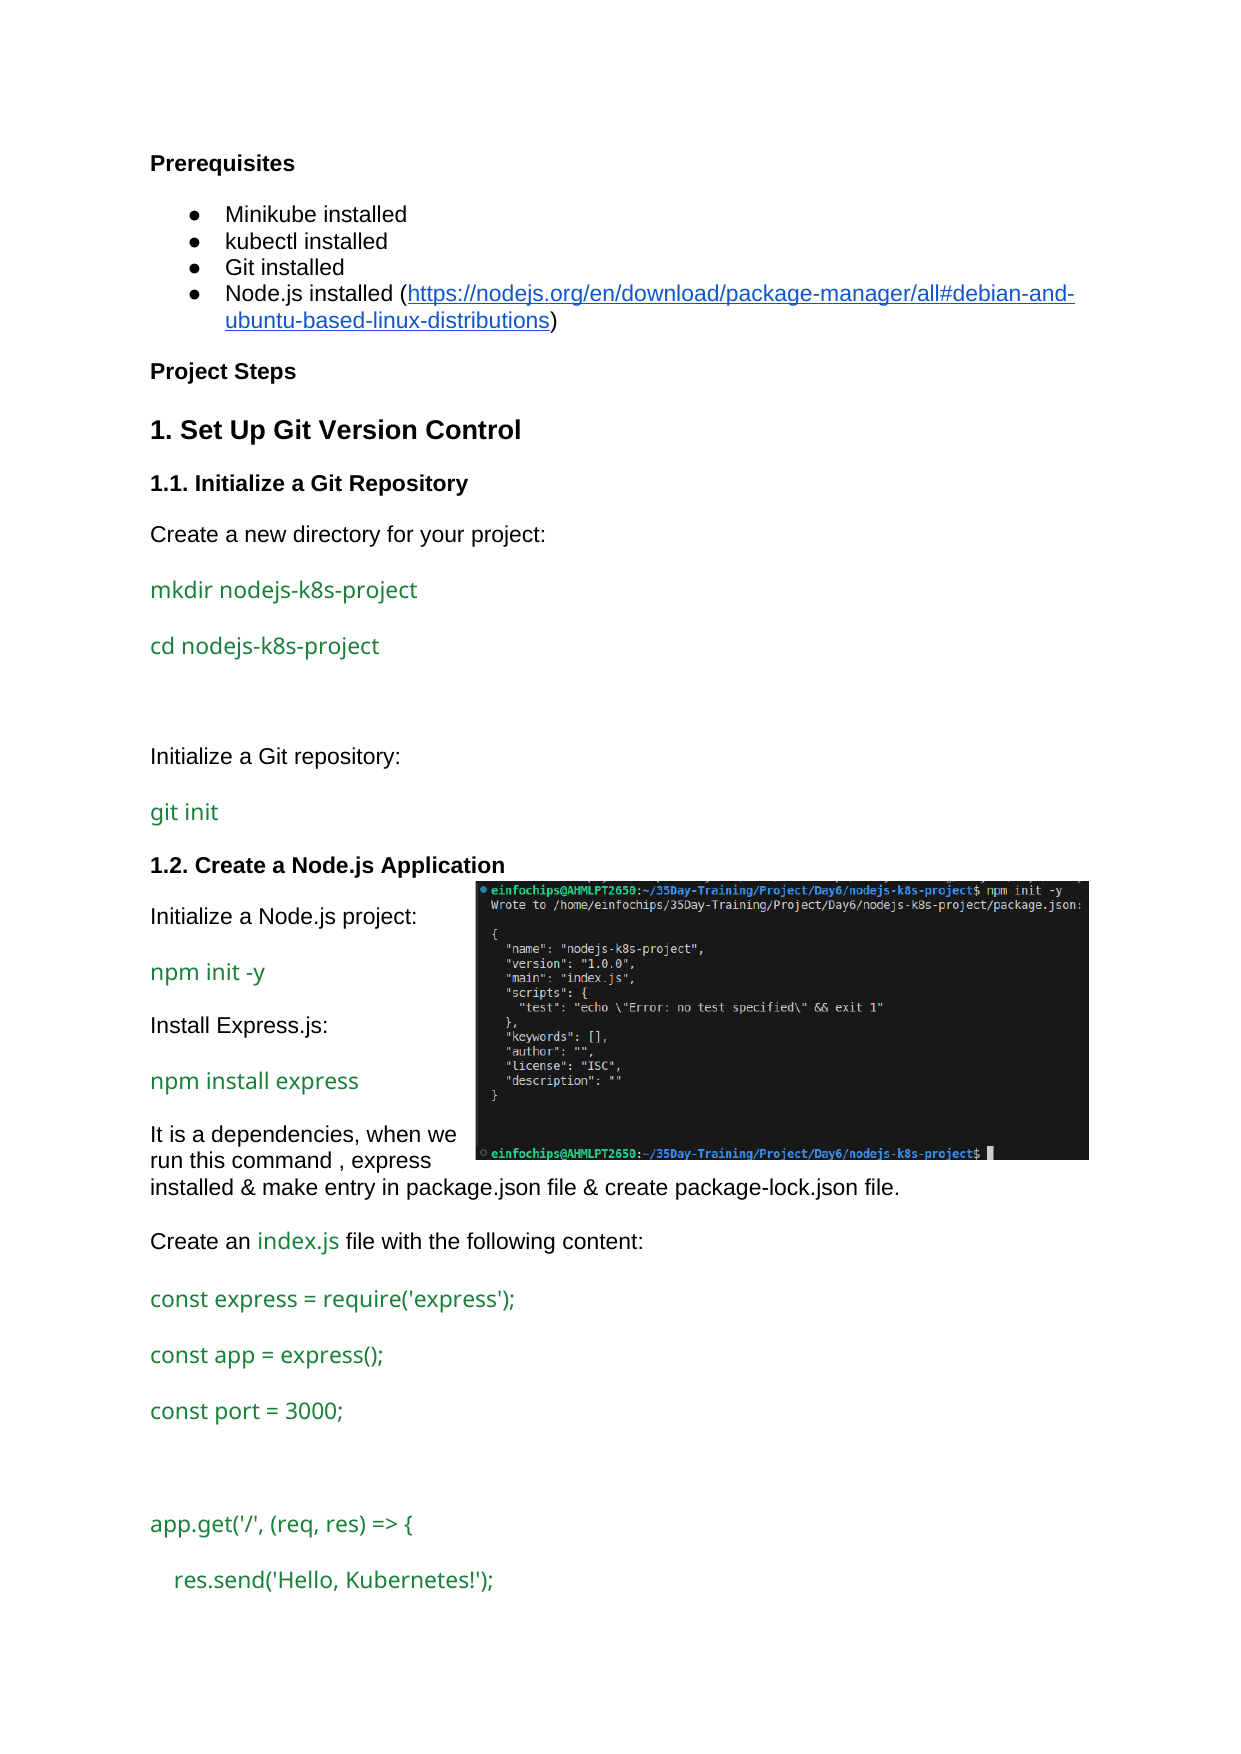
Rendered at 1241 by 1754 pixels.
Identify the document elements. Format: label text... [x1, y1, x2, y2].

text Initialize a Git repository: git init [150, 743, 1090, 827]
text Create a new directory for your project: mkdir nodejs-k8s-project [150, 521, 1090, 605]
subtitle 1. Set Up Git Version Control [150, 414, 1090, 445]
list Git installed [187, 254, 1090, 280]
text 1.1. Initialize a Git Repository [150, 470, 1090, 496]
text Install Express.js: npm install express [150, 1012, 475, 1096]
picture [475, 881, 1089, 1160]
text It is a dependencies, when we run this command , express installed & make entry in package.json file & create package-lock.json file. [150, 1121, 1090, 1200]
text 1.2. Create a Node.js Application [150, 852, 1090, 878]
text app.get('/', (req, res) => { [150, 1508, 1090, 1539]
list Minikube installed [187, 201, 1090, 228]
text res.send('Hello, Kubernetes!'); [150, 1564, 1090, 1595]
list Node.js installed (https://nodejs.org/en/download/package-manager/all#debian-and-ubuntu-based-linux-distributions) [187, 280, 1090, 333]
text const port = 3000; [150, 1395, 1090, 1426]
text cd nodejs-k8s-project [150, 630, 1090, 661]
text Initialize a Node.js project: npm init -y [150, 903, 475, 987]
subtitle Prerequisites [150, 150, 1090, 176]
text const app = express(); [150, 1339, 1090, 1370]
text Create an index.js file with the following content: const express = require('express'); [150, 1225, 1090, 1314]
subtitle Project Steps [150, 358, 1090, 384]
list kubectl installed [187, 228, 1090, 254]
